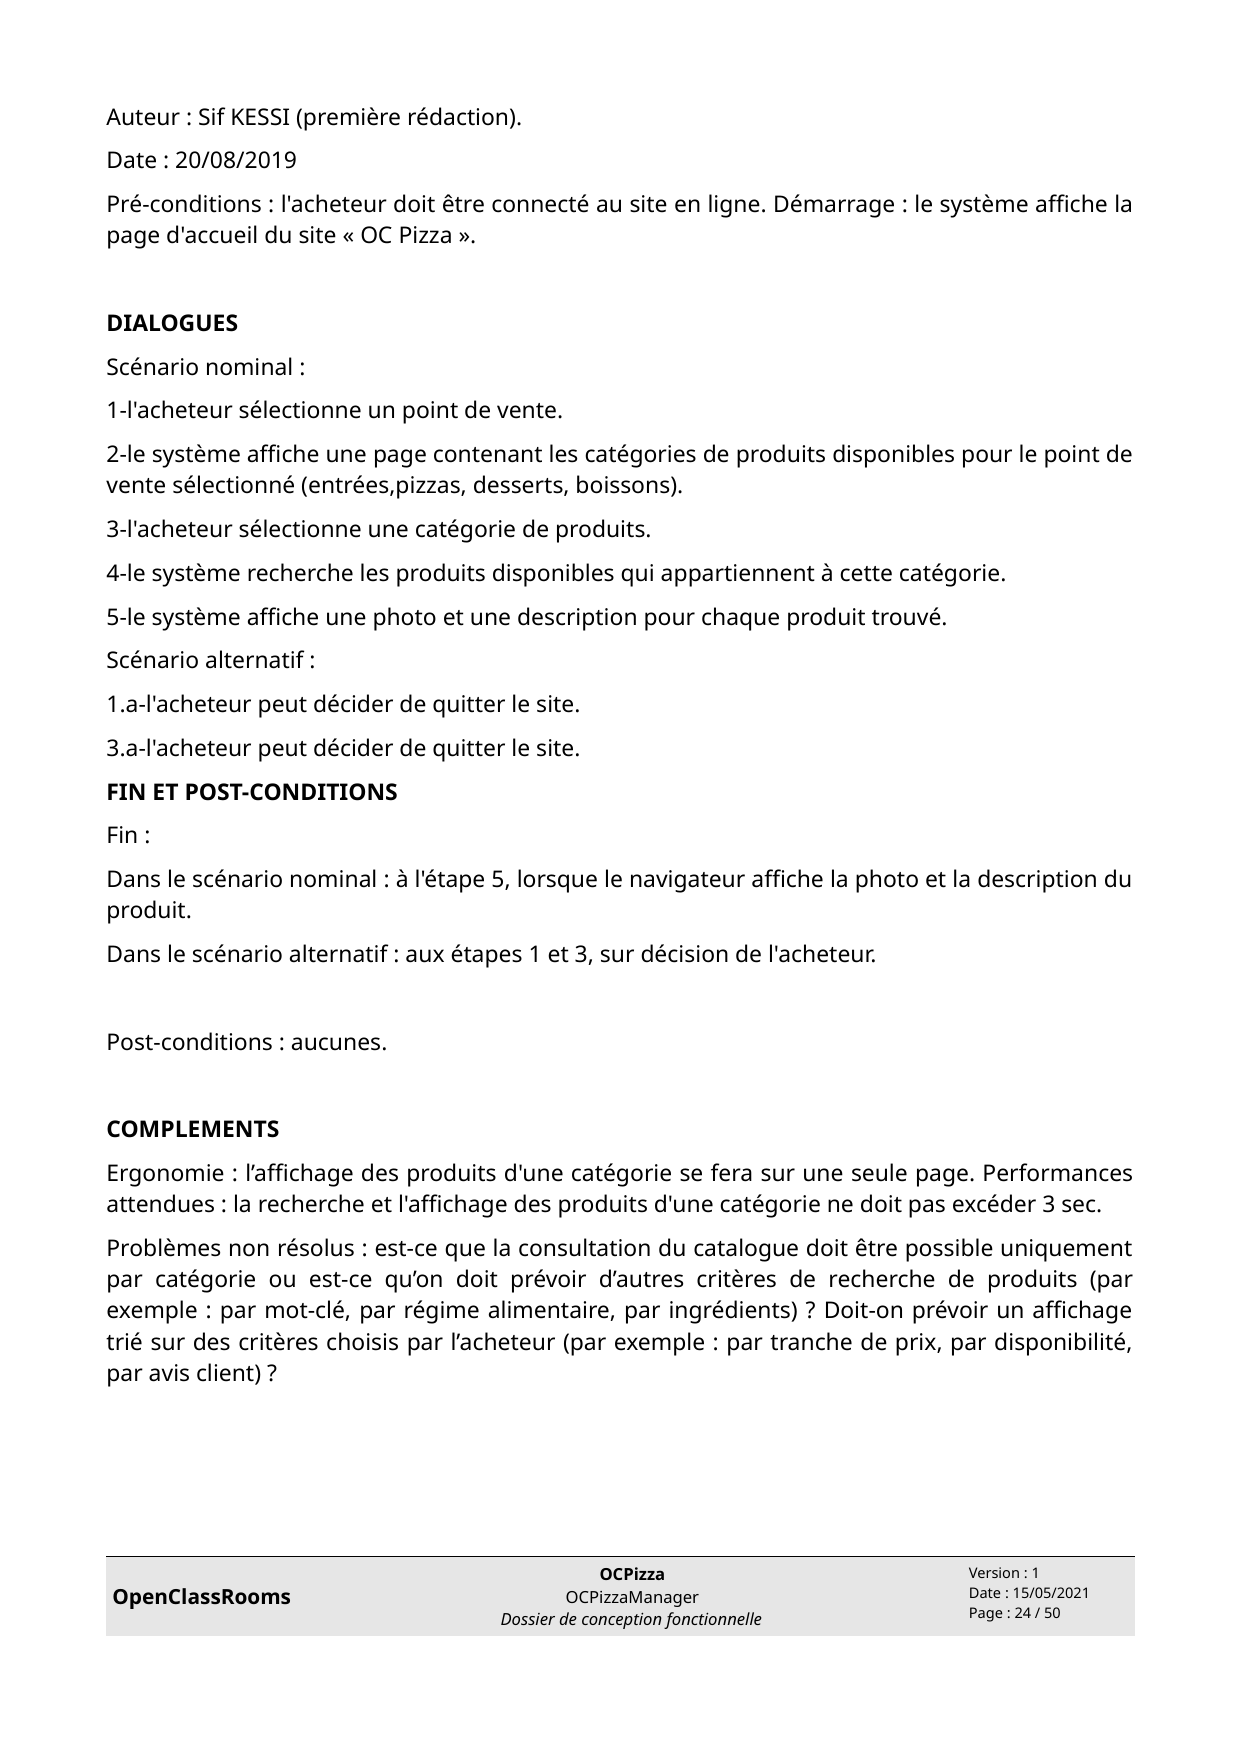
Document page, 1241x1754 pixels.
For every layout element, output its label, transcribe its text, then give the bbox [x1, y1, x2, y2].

text FIN ET POST-CONDITIONS [106, 775, 1134, 807]
text 4-le système recherche les produits disponibles qui appartiennent à cette catégorie. [106, 557, 1134, 588]
text Date : 20/08/2019 [106, 144, 1134, 175]
text Auteur : Sif KESSI (première rédaction). [106, 100, 1134, 132]
text Dans le scénario alternatif : aux étapes 1 et 3, sur décision de l'acheteur. [106, 938, 1134, 969]
text DIALOGUES [106, 307, 1134, 338]
text 2-le système affiche une page contenant les catégories de produits disponibles pour le point de vente sélectionné (entrées,pizzas, desserts, boissons). [106, 438, 1134, 500]
text 5-le système affiche une photo et une description pour chaque produit trouvé. [106, 600, 1134, 632]
text Fin : [106, 819, 1134, 850]
text Pré-conditions : l'acheteur doit être connecté au site en ligne. Démarrage : le système affiche la page d'accueil du site « OC Pizza ». [106, 188, 1134, 250]
text COMPLEMENTS [106, 1113, 1134, 1144]
text Dans le scénario nominal : à l'étape 5, lorsque le navigateur affiche la photo et la description du produit. [106, 863, 1134, 925]
text 3.a-l'acheteur peut décider de quitter le site. [106, 732, 1134, 763]
text Scénario nominal : [106, 350, 1134, 382]
text Scénario alternatif : [106, 644, 1134, 675]
text Ergonomie : l’affichage des produits d'une catégorie se fera sur une seule page. Performances attendues : la recherche et l'affichage des produits d'une catégorie ne doit pas excéder 3 sec. [106, 1157, 1134, 1219]
text 1.a-l'acheteur peut décider de quitter le site. [106, 688, 1134, 719]
text Post-conditions : aucunes. [106, 1025, 1134, 1057]
text 3-l'acheteur sélectionne une catégorie de produits. [106, 513, 1134, 544]
text Problèmes non résolus : est-ce que la consultation du catalogue doit être possible uniquement par catégorie ou est-ce qu’on doit prévoir d’autres critères de recherche de produits (par exemple : par mot-clé, par régime alimentaire, par ingrédients) ? Doit-on prévoir un affichage trié sur des critères choisis par l’acheteur (par exemple : par tranche de prix, par disponibilité, par avis client) ? [106, 1232, 1134, 1388]
text 1-l'acheteur sélectionne un point de vente. [106, 394, 1134, 425]
